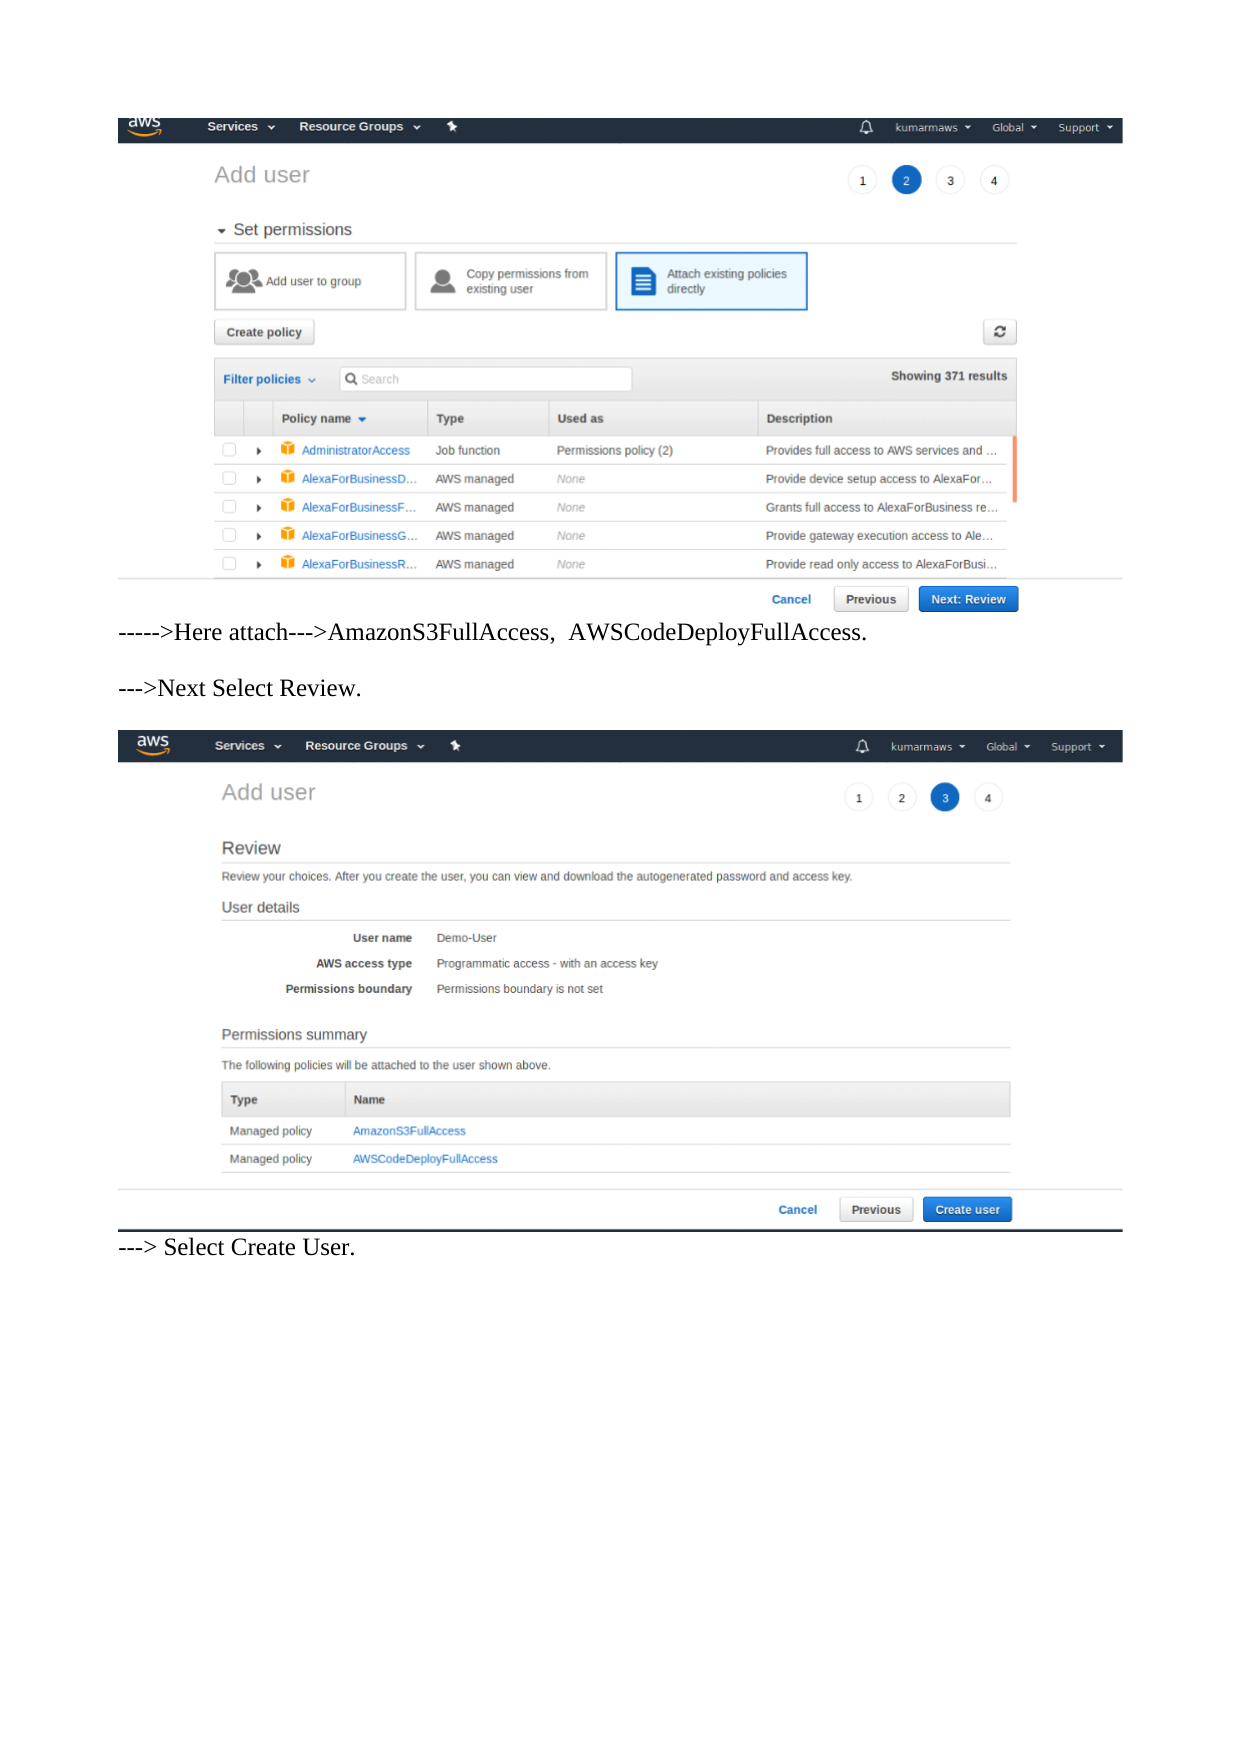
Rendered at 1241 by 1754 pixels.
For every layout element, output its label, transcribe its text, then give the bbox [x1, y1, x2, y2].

text ----->Here attach--->AmazonS3FullAccess, AWSCodeDeployFullAccess. [118, 617, 1122, 645]
text --->Next Select Review. [118, 673, 1122, 702]
text ---> Select Create User. [118, 1232, 1122, 1260]
